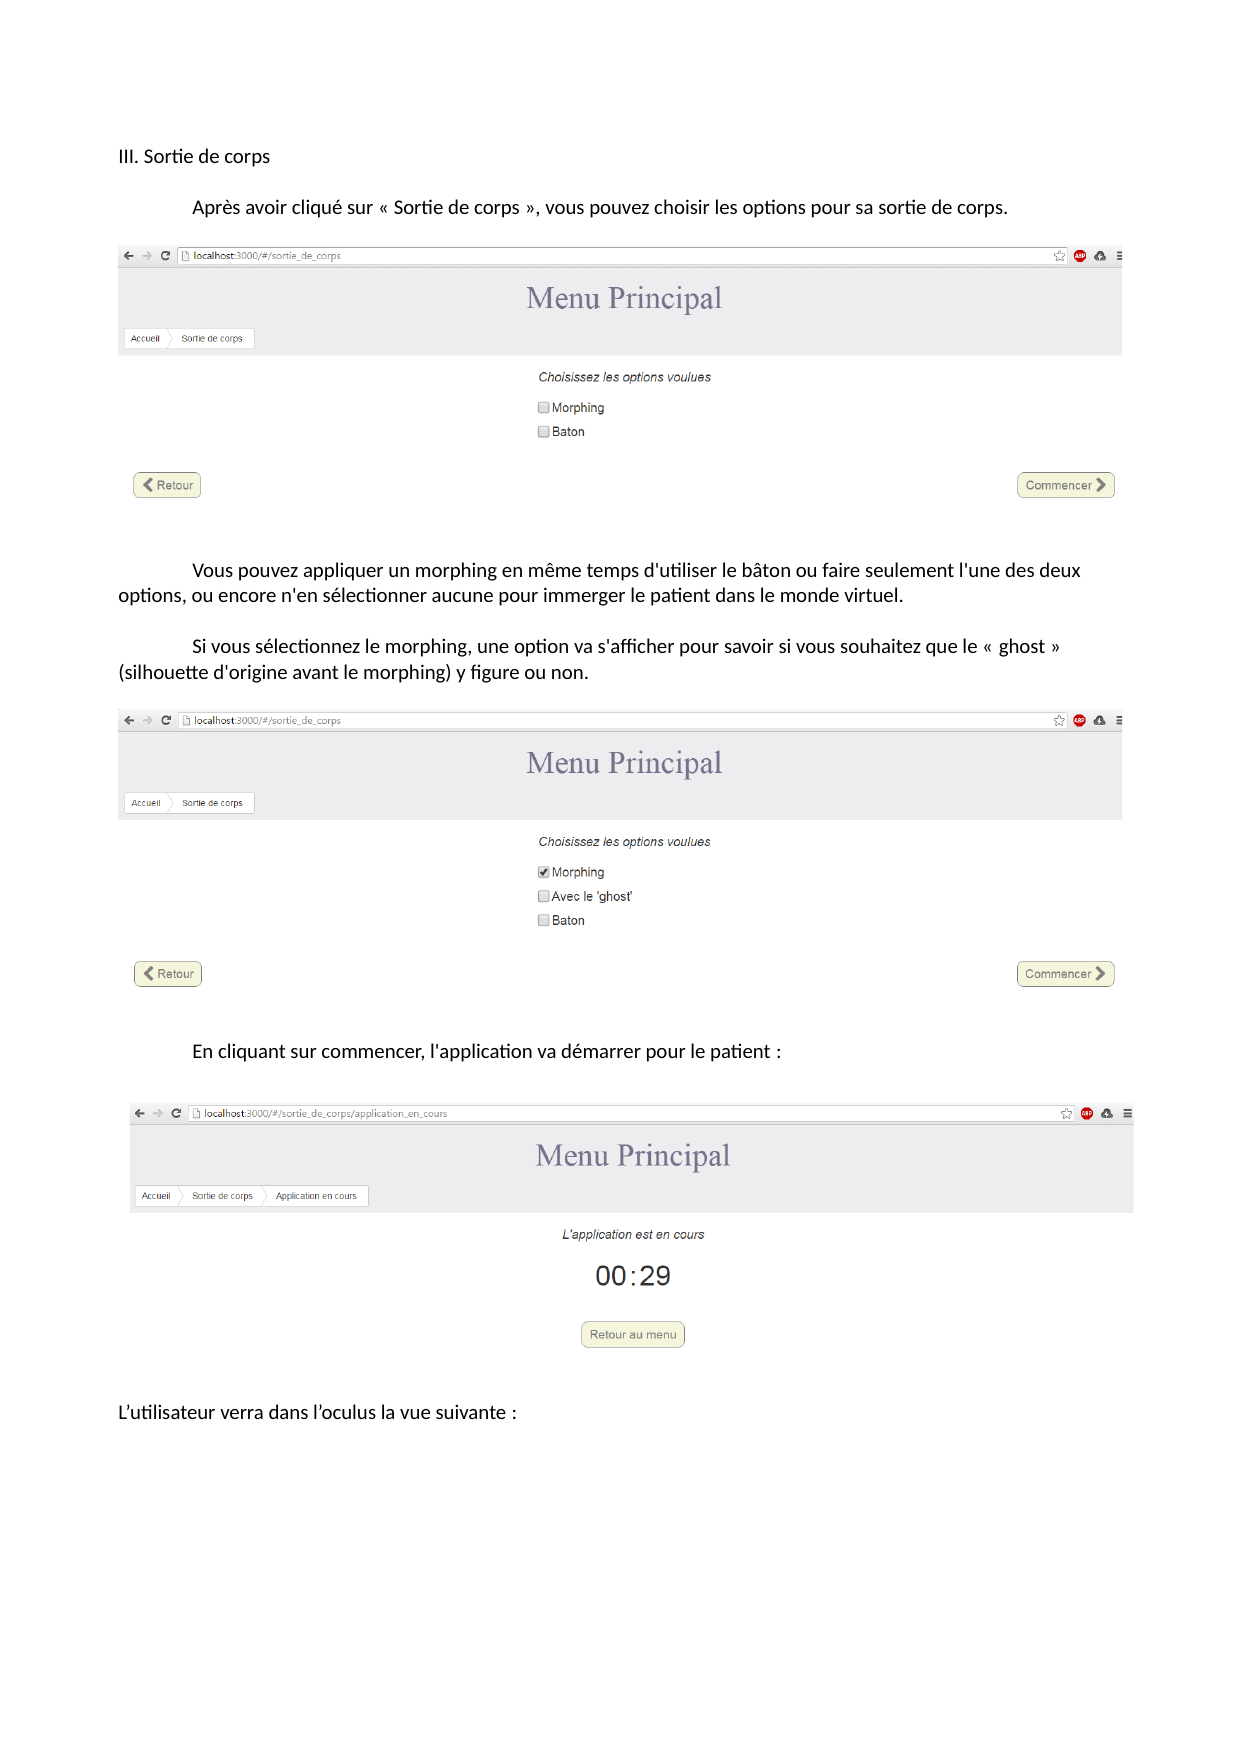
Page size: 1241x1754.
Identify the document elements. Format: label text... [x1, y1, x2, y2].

text L’utilisateur verra dans l’oculus la vue suivante : [118, 1323, 1122, 1424]
text Après avoir cliqué sur « Sortie de corps », vous pouvez choisir les options pour sa sortie de corps. [118, 194, 1122, 220]
text Si vous sélectionnez le morphing, une option va s'afficher pour savoir si vous souhaitez que le « ghost » (silhouette d'origine avant le morphing) y figure ou non. [118, 633, 1122, 684]
text III. Sortie de corps [118, 143, 1122, 169]
text Vous pouvez appliquer un morphing en même temps d'utiliser le bâton ou faire seulement l'une des deux options, ou encore n'en sélectionner aucune pour immerger le patient dans le monde virtuel. [118, 557, 1122, 608]
text En cliquant sur commencer, l'application va démarrer pour le patient : [118, 1039, 1122, 1064]
